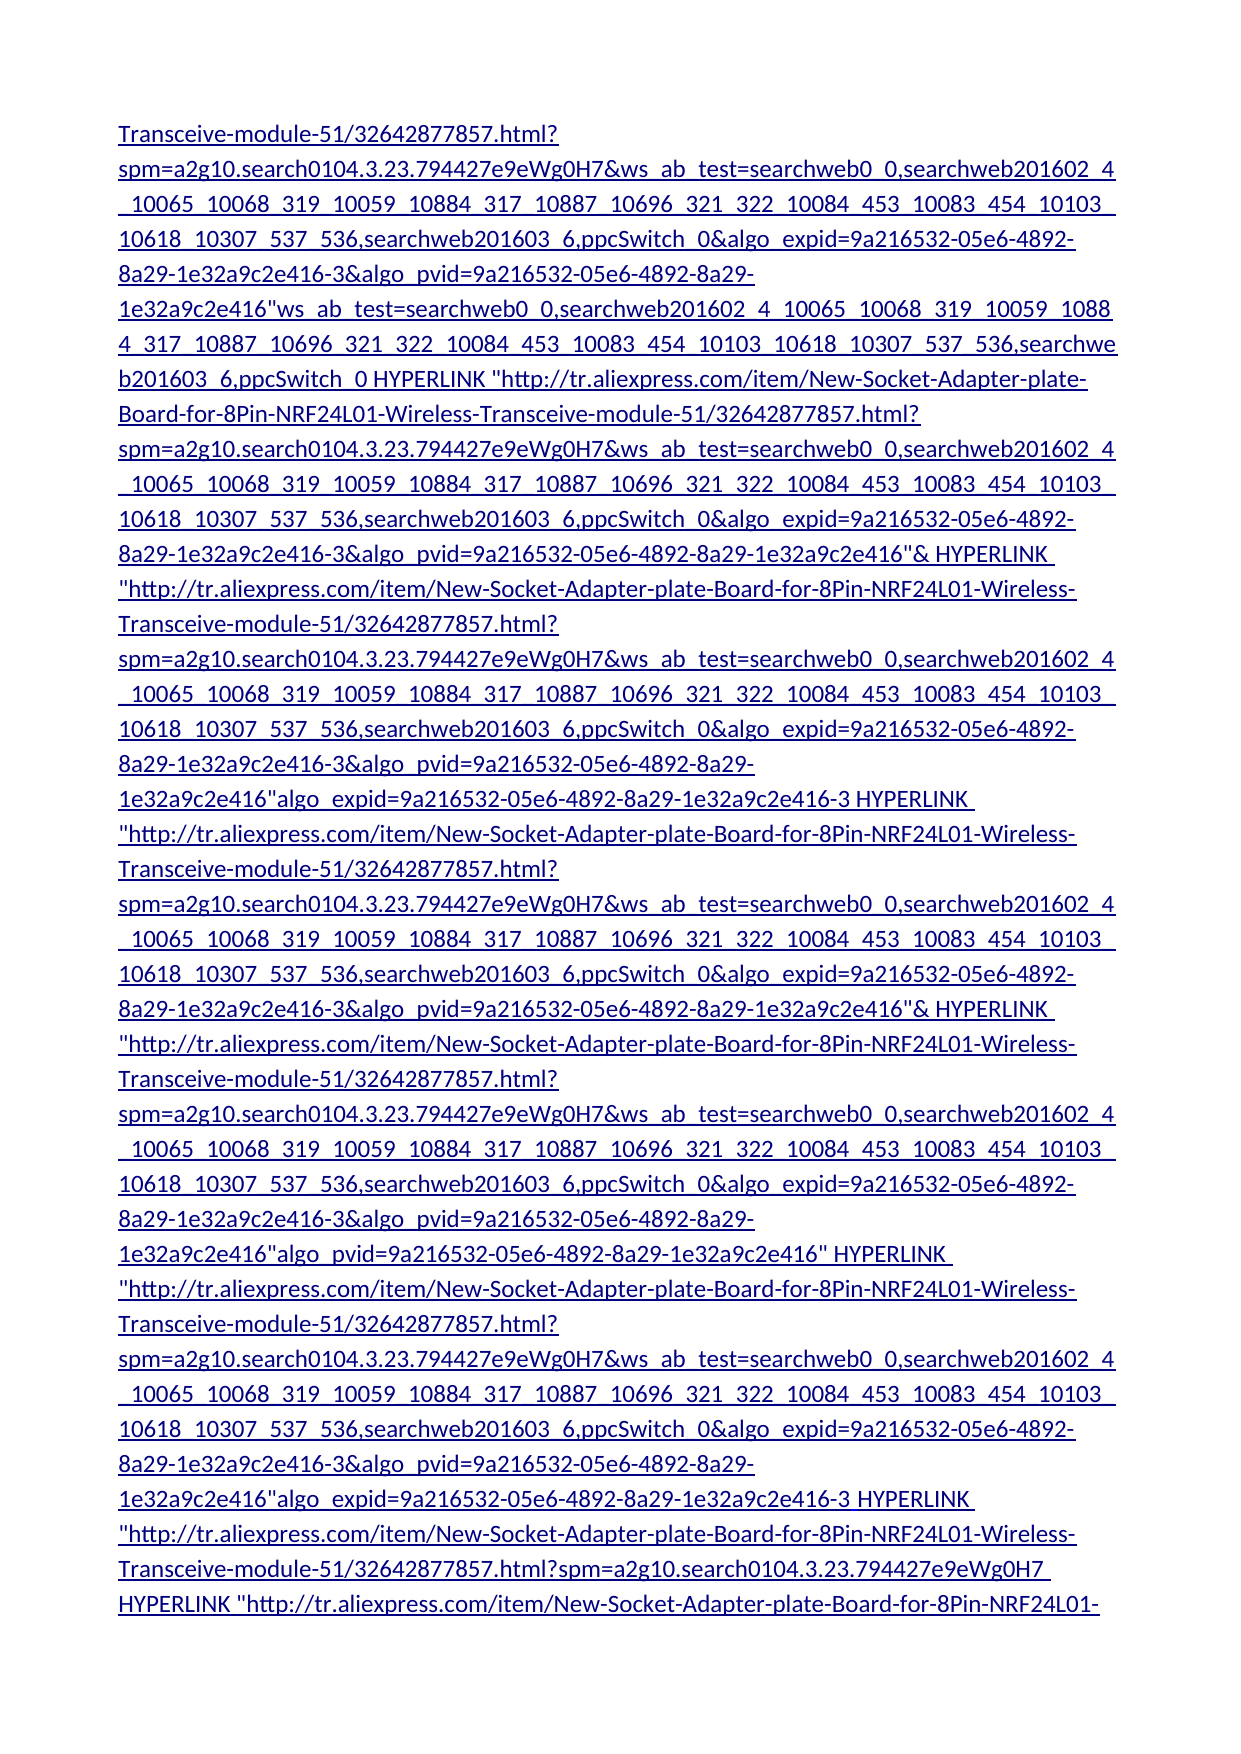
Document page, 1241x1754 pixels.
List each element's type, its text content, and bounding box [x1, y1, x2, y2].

text Transceive-module-51/32642877857.html?spm=a2g10.search0104.3.23.794427e9eWg0H7&ws_ab_test=searchweb0_0,searchweb201602_4_10065_10068_319_10059_10884_317_10887_10696_321_322_10084_453_10083_454_10103_10618_10307_537_536,searchweb201603_6,ppcSwitch_0&algo_expid=9a216532-05e6-4892-8a29-1e32a9c2e416-3&algo_pvid=9a216532-05e6-4892-8a29-1e32a9c2e416"ws_ab_test=searchweb0_0,searchweb201602_4_10065_10068_319_10059_10884_317_10887_10696_321_322_10084_453_10083_454_10103_10618_10307_537_536,searchweb201603_6,ppcSwitch_0 HYPERLINK "http://tr.aliexpress.com/item/New-Socket-Adapter-plate-Board-for-8Pin-NRF24L01-Wireless-Transceive-module-51/32642877857.html?spm=a2g10.search0104.3.23.794427e9eWg0H7&ws_ab_test=searchweb0_0,searchweb201602_4_10065_10068_319_10059_10884_317_10887_10696_321_322_10084_453_10083_454_10103_10618_10307_537_536,searchweb201603_6,ppcSwitch_0&algo_expid=9a216532-05e6-4892-8a29-1e32a9c2e416-3&algo_pvid=9a216532-05e6-4892-8a29-1e32a9c2e416"& HYPERLINK "http://tr.aliexpress.com/item/New-Socket-Adapter-plate-Board-for-8Pin-NRF24L01-Wireless-Transceive-module-51/32642877857.html?spm=a2g10.search0104.3.23.794427e9eWg0H7&ws_ab_test=searchweb0_0,searchweb201602_4_10065_10068_319_10059_10884_317_10887_10696_321_322_10084_453_10083_454_10103_10618_10307_537_536,searchweb201603_6,ppcSwitch_0&algo_expid=9a216532-05e6-4892-8a29-1e32a9c2e416-3&algo_pvid=9a216532-05e6-4892-8a29-1e32a9c2e416"algo_expid=9a216532-05e6-4892-8a29-1e32a9c2e416-3 HYPERLINK "http://tr.aliexpress.com/item/New-Socket-Adapter-plate-Board-for-8Pin-NRF24L01-Wireless-Transceive-module-51/32642877857.html?spm=a2g10.search0104.3.23.794427e9eWg0H7&ws_ab_test=searchweb0_0,searchweb201602_4_10065_10068_319_10059_10884_317_10887_10696_321_322_10084_453_10083_454_10103_10618_10307_537_536,searchweb201603_6,ppcSwitch_0&algo_expid=9a216532-05e6-4892-8a29-1e32a9c2e416-3&algo_pvid=9a216532-05e6-4892-8a29-1e32a9c2e416"& HYPERLINK "http://tr.aliexpress.com/item/New-Socket-Adapter-plate-Board-for-8Pin-NRF24L01-Wireless-Transceive-module-51/32642877857.html?spm=a2g10.search0104.3.23.794427e9eWg0H7&ws_ab_test=searchweb0_0,searchweb201602_4_10065_10068_319_10059_10884_317_10887_10696_321_322_10084_453_10083_454_10103_10618_10307_537_536,searchweb201603_6,ppcSwitch_0&algo_expid=9a216532-05e6-4892-8a29-1e32a9c2e416-3&algo_pvid=9a216532-05e6-4892-8a29-1e32a9c2e416"algo_pvid=9a216532-05e6-4892-8a29-1e32a9c2e416" HYPERLINK "http://tr.aliexpress.com/item/New-Socket-Adapter-plate-Board-for-8Pin-NRF24L01-Wireless-Transceive-module-51/32642877857.html?spm=a2g10.search0104.3.23.794427e9eWg0H7&ws_ab_test=searchweb0_0,searchweb201602_4_10065_10068_319_10059_10884_317_10887_10696_321_322_10084_453_10083_454_10103_10618_10307_537_536,searchweb201603_6,ppcSwitch_0&algo_expid=9a216532-05e6-4892-8a29-1e32a9c2e416-3&algo_pvid=9a216532-05e6-4892-8a29-1e32a9c2e416"algo_expid=9a216532-05e6-4892-8a29-1e32a9c2e416-3 HYPERLINK "http://tr.aliexpress.com/item/New-Socket-Adapter-plate-Board-for-8Pin-NRF24L01-Wireless-Transceive-module-51/32642877857.html?spm=a2g10.search0104.3.23.794427e9eWg0H7 HYPERLINK "http://tr.aliexpress.com/item/New-Socket-Adapter-plate-Board-for-8Pin-NRF24L01- [118, 118, 1122, 1619]
